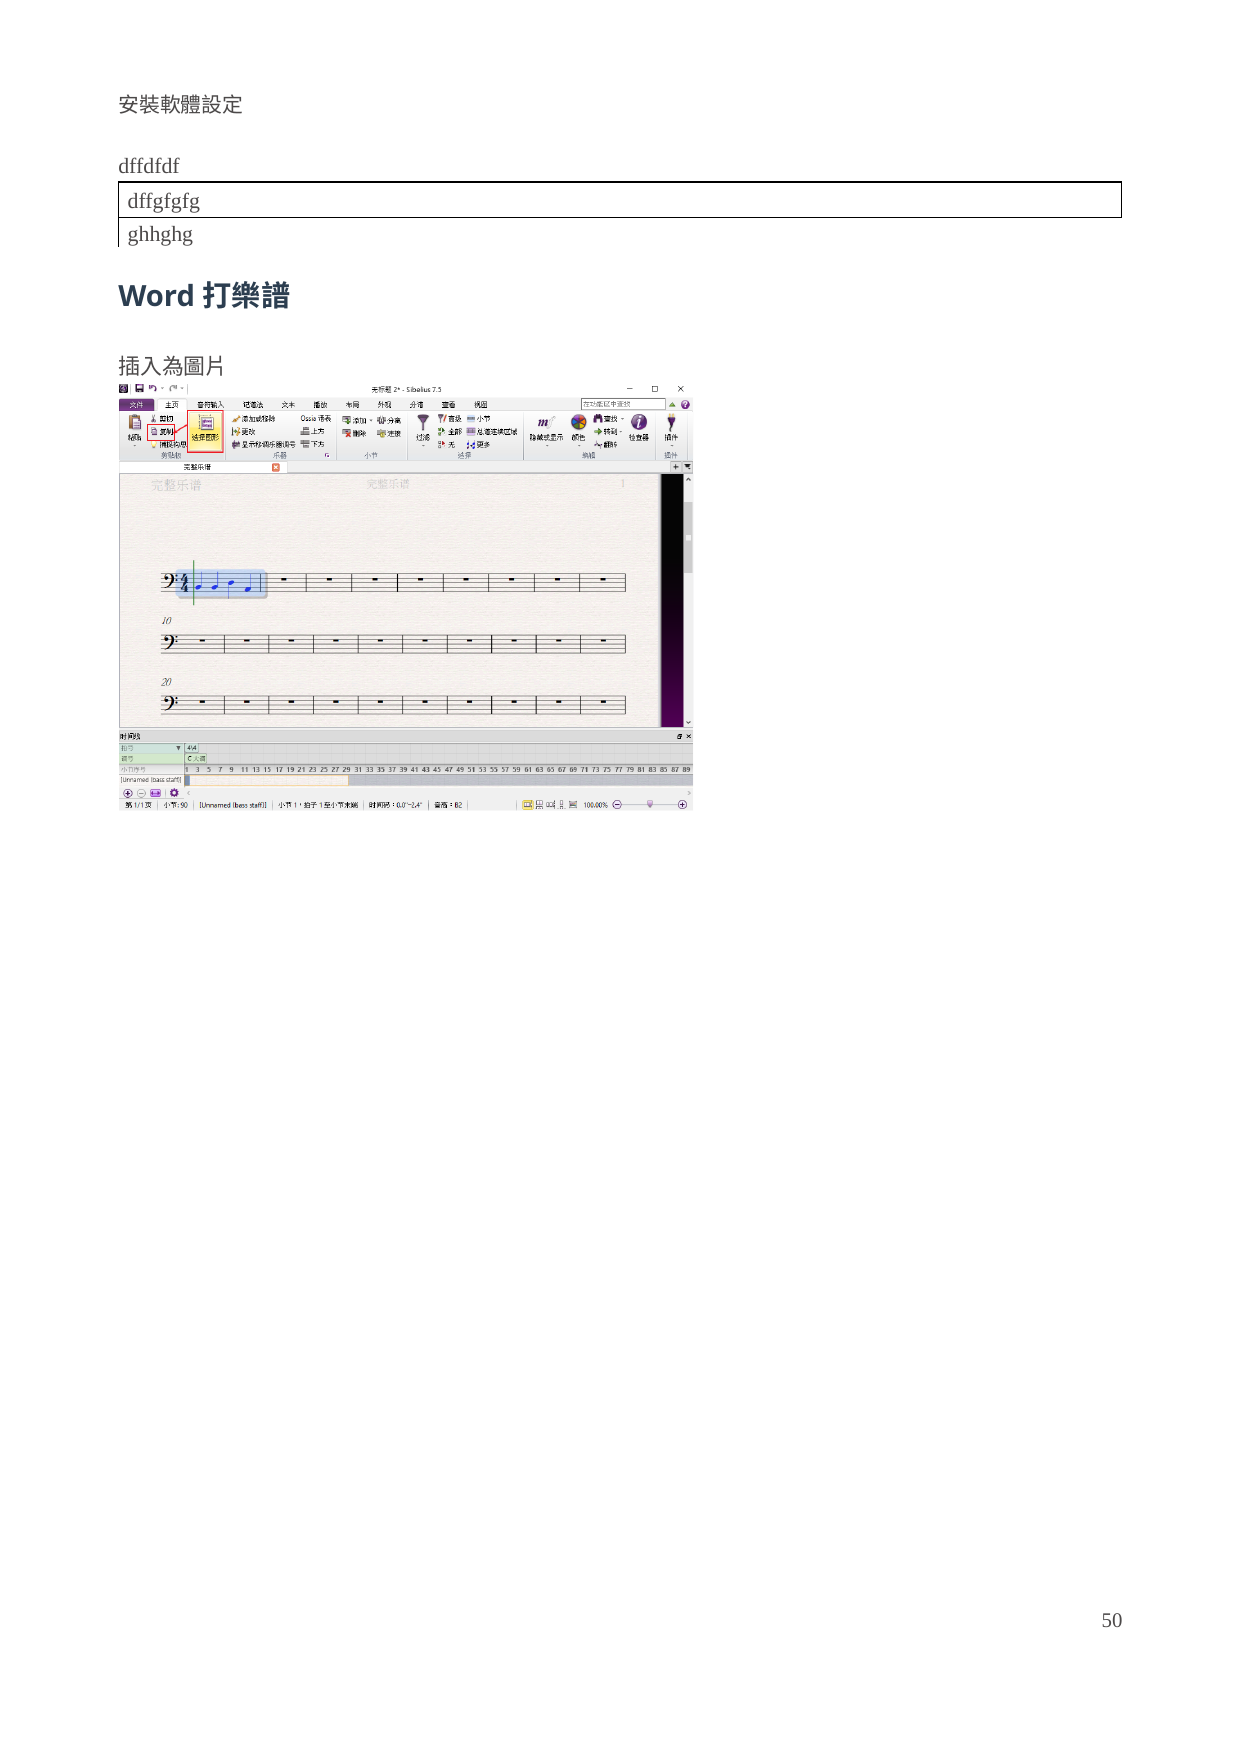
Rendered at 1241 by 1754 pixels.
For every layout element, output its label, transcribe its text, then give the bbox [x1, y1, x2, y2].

text 插入為圖片 [118, 351, 1122, 380]
text dffgfgfg [119, 183, 1121, 217]
text dffdfdf [118, 150, 1122, 181]
text Word 打樂譜 [118, 276, 1122, 313]
text ghhghg [119, 218, 1122, 247]
